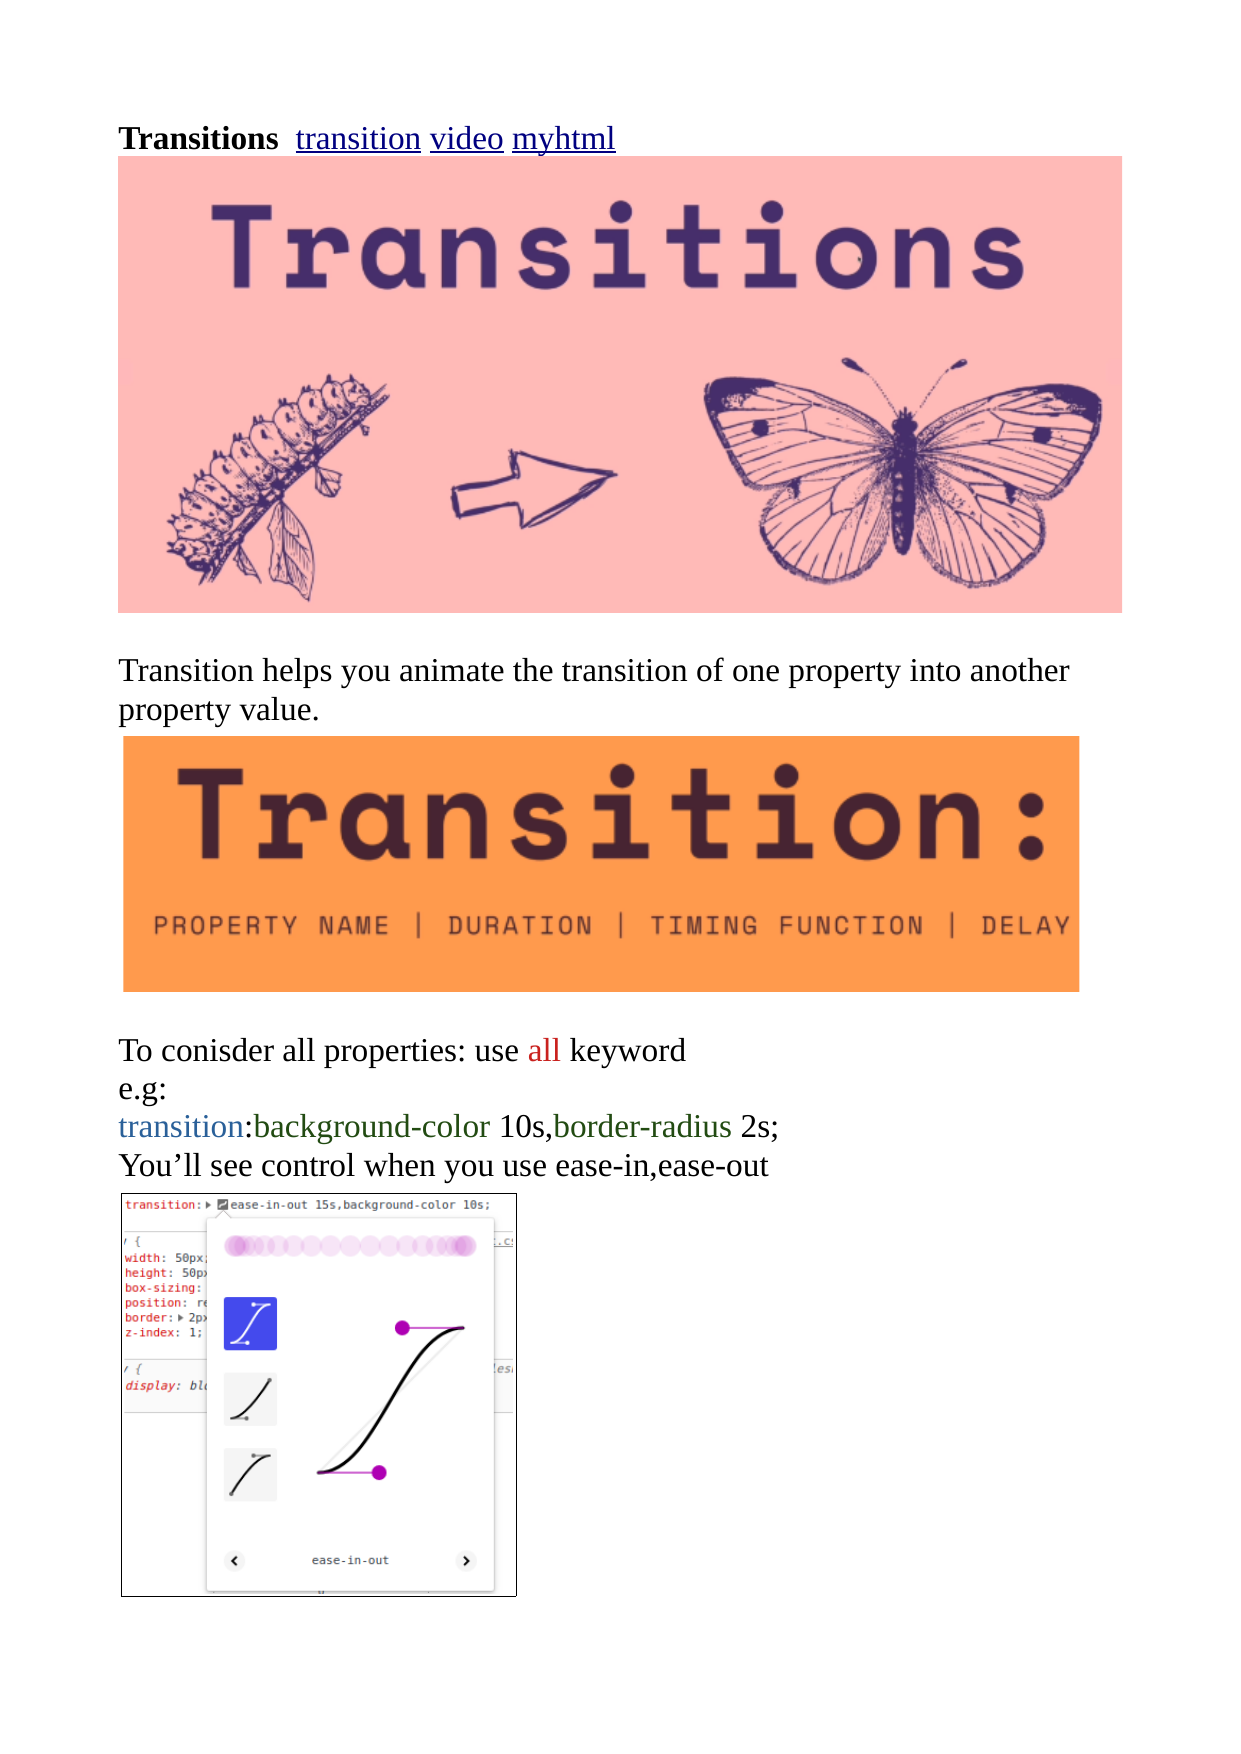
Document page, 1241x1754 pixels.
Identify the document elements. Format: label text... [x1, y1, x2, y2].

picture [123, 736, 1080, 992]
text Transition helps you animate the transition of one property into another property value. [118, 651, 1122, 727]
text Transitions transition video myhtml [118, 118, 1122, 156]
text e.g: [118, 1068, 1122, 1106]
picture [118, 156, 1123, 613]
text To conisder all properties: use all keyword [118, 1030, 1122, 1068]
text transition:background-color 10s,border-radius 2s; [118, 1106, 1122, 1145]
picture [124, 1196, 513, 1594]
text You’ll see control when you use ease-in,ease-out [118, 1145, 1122, 1183]
